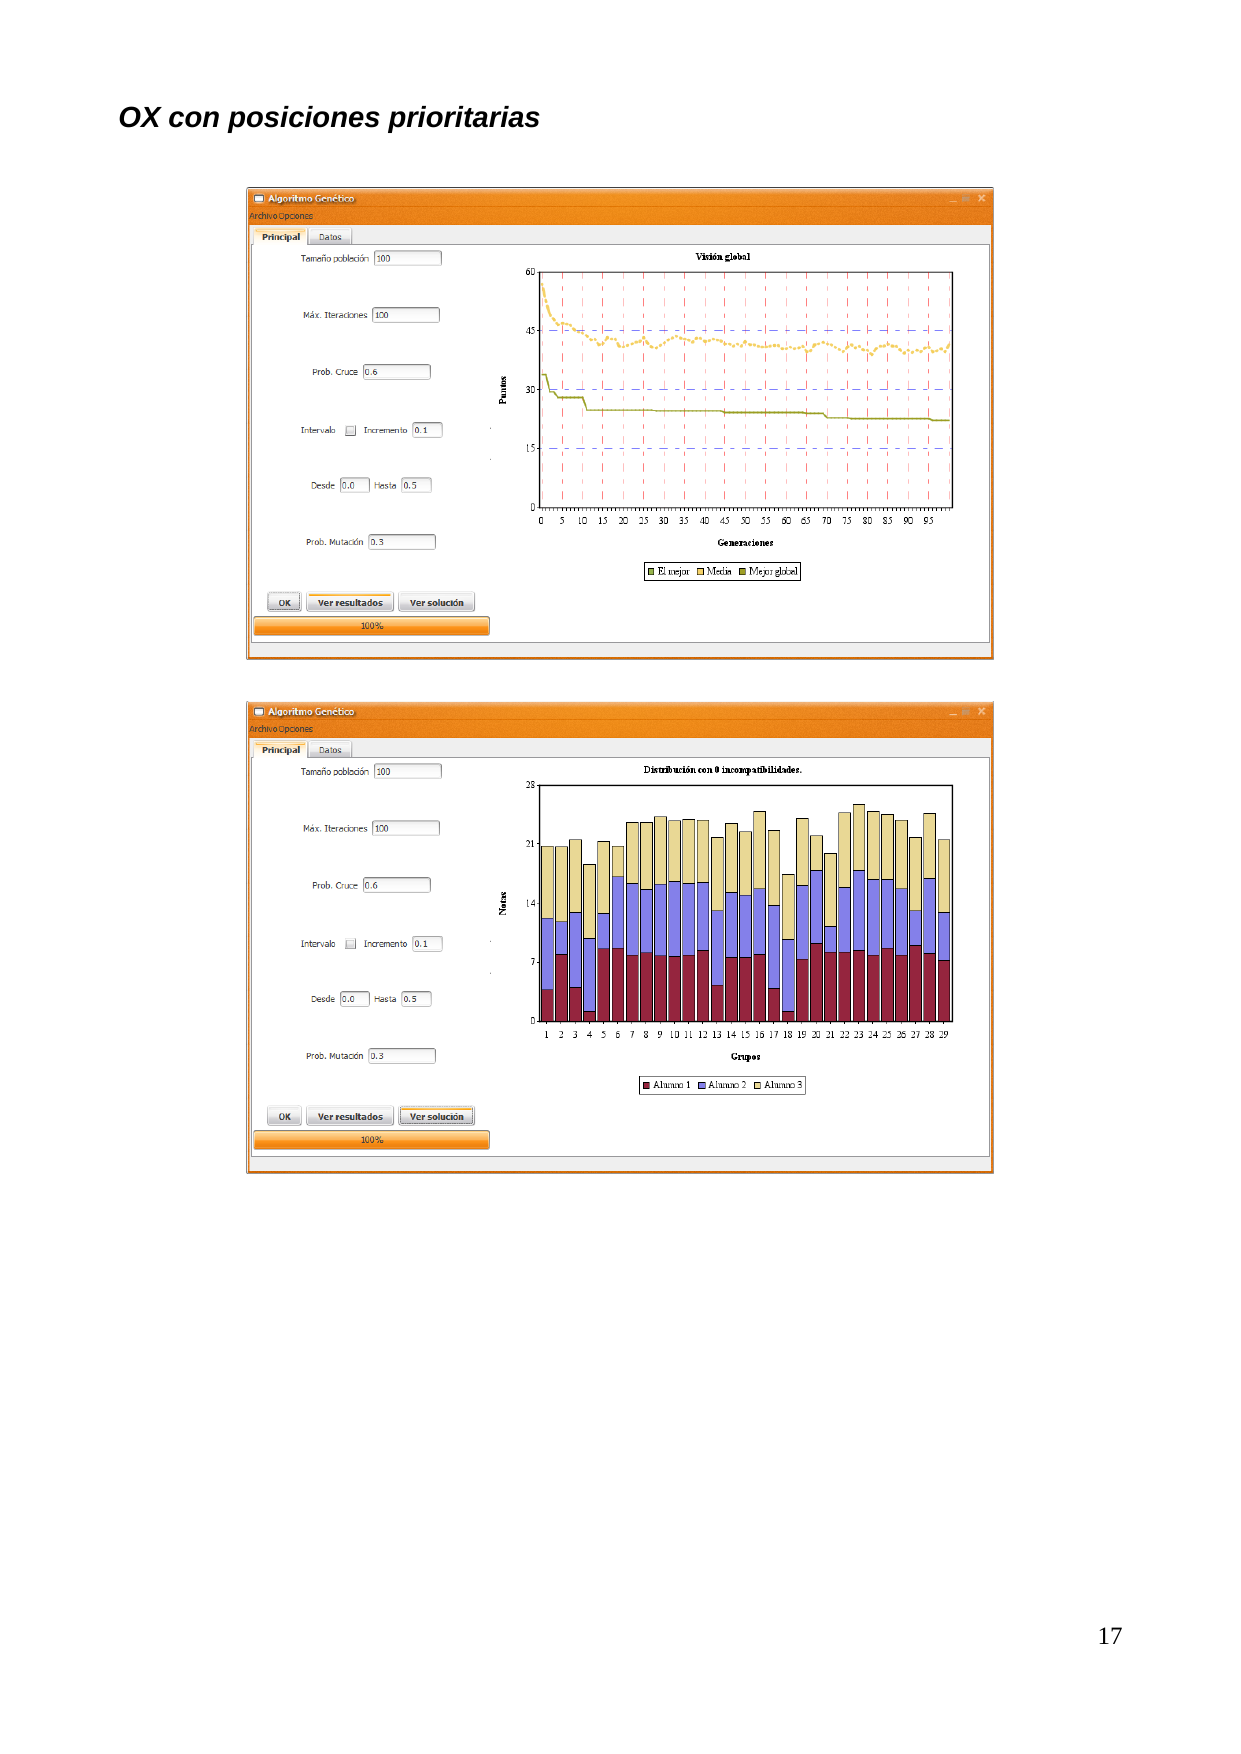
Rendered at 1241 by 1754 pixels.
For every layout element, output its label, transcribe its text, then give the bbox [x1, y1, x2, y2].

subtitle OX con posiciones prioritarias [118, 100, 1122, 133]
